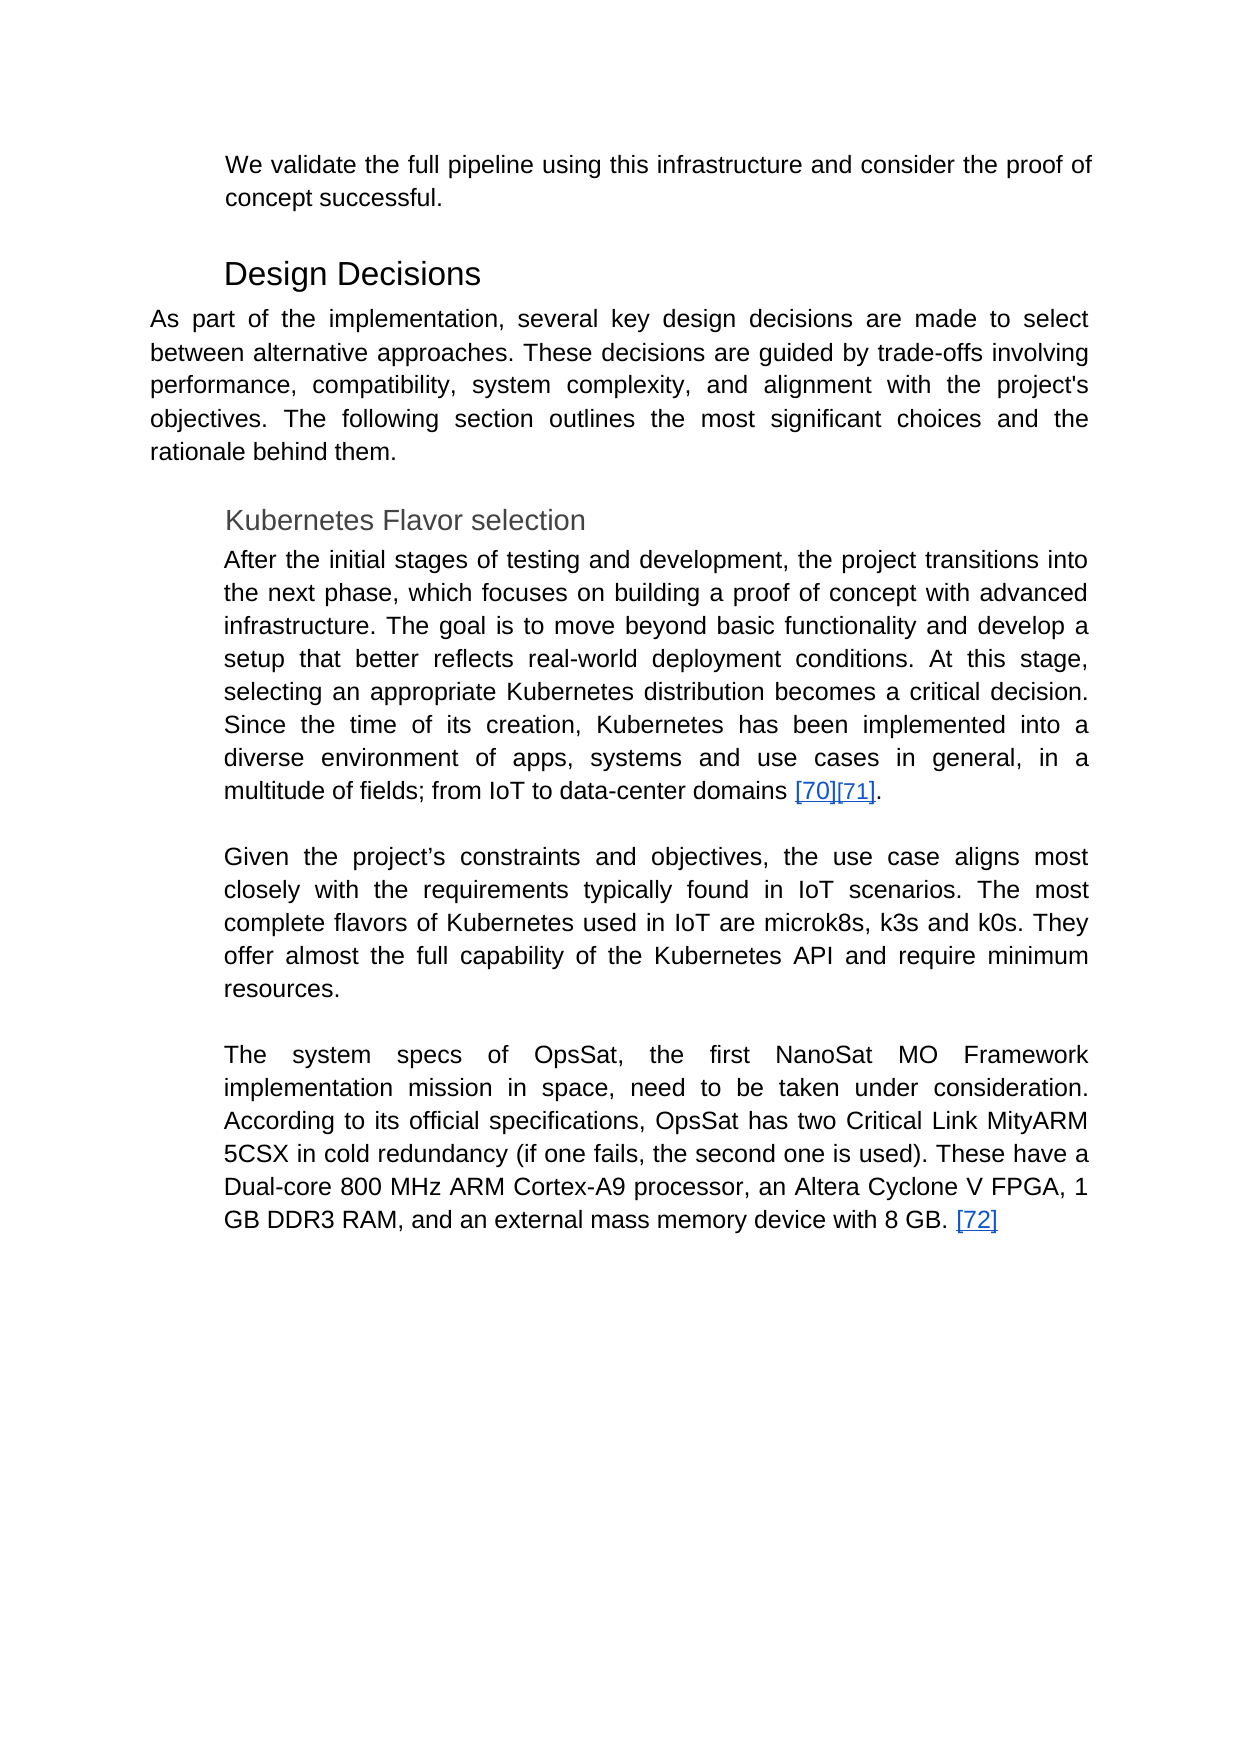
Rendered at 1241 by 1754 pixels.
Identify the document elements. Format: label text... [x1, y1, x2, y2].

subtitle Kubernetes Flavor selection [225, 503, 1090, 536]
text Given the project’s constraints and objectives, the use case aligns most closely with the requirements typically found in IoT scenarios. The most complete flavors of Kubernetes used in IoT are microk8s, k3s and k0s. They offer almost the full capability of the Kubernetes API and require minimum resources. [224, 842, 1090, 1003]
text After the initial stages of testing and development, the project transitions into the next phase, which focuses on building a proof of concept with advanced infrastructure. The goal is to move beyond basic functionality and develop a setup that better reflects real-world deployment conditions. At this stage, selecting an appropriate Kubernetes distribution becomes a critical decision. Since the time of its creation, Kubernetes has been implemented into a diverse environment of apps, systems and use cases in general, in a multitude of fields; from IoT to data-center domains [70][71]. [224, 545, 1090, 805]
text As part of the implementation, several key design decisions are made to select between alternative approaches. These decisions are guided by trade-offs involving performance, compatibility, system complexity, and alignment with the project's objectives. The following section outlines the most significant choices and the rationale behind them. [150, 304, 1090, 465]
text We validate the full pipeline using this infrastructure and consider the proof of concept successful. [225, 150, 1094, 212]
subtitle Design Decisions [224, 253, 1090, 292]
text The system specs of OpsSat, the first NanoSat MO Framework implementation mission in space, need to be taken under consideration. According to its official specifications, OpsSat has two Critical Link MityARM 5CSX in cold redundancy (if one fails, the second one is used). These have a Dual-core 800 MHz ARM Cortex-A9 processor, an Altera Cyclone V FPGA, 1 GB DDR3 RAM, and an external mass memory device with 8 GB. [72] [224, 1040, 1090, 1234]
